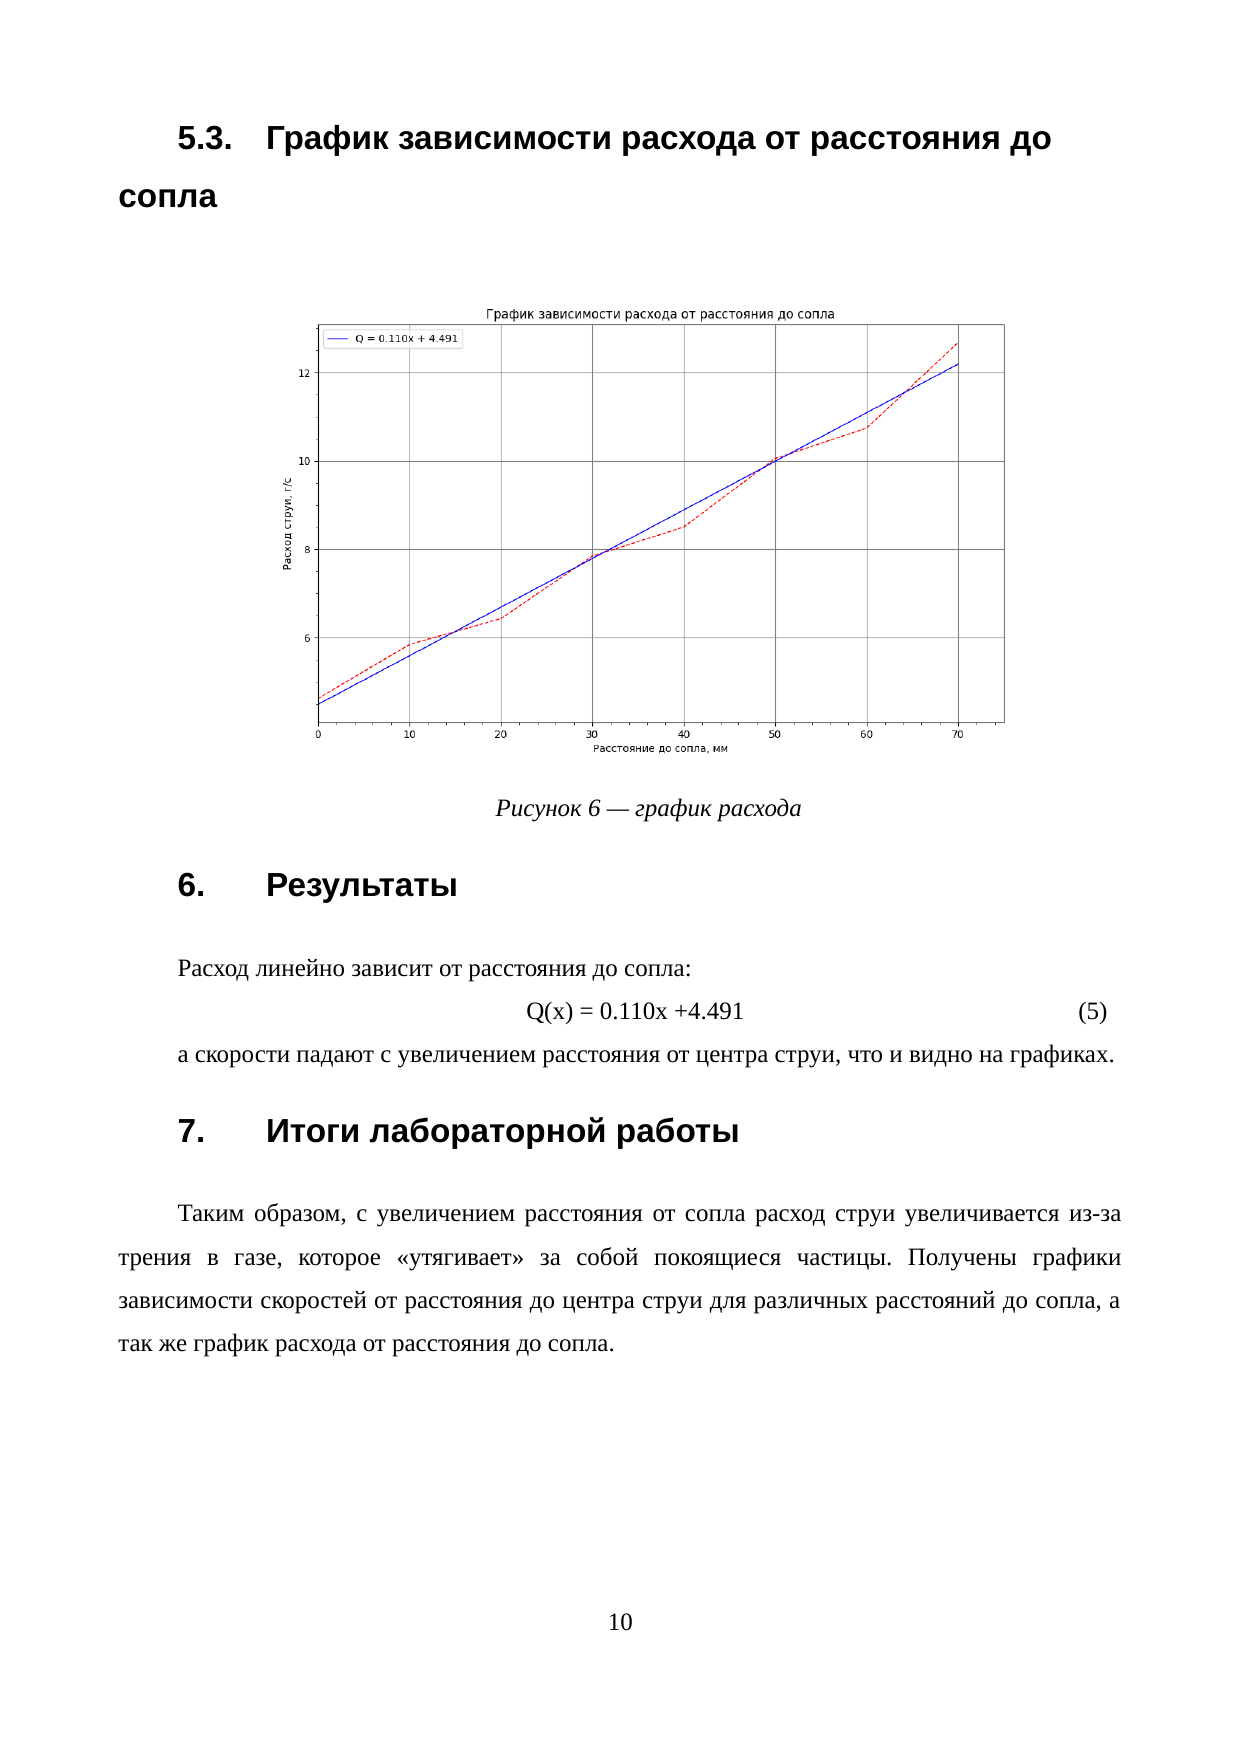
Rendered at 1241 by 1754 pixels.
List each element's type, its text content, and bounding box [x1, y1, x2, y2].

text Таким образом, с увеличением расстояния от сопла расход струи увеличивается из-за трения в газе, которое «утягивает» за собой покоящиеся частицы. Получены графики зависимости скоростей от расстояния до центра струи для различных расстояний до сопла, а так же график расхода от расстояния до сопла. [118, 1198, 1122, 1357]
subtitle Результаты [118, 866, 1122, 904]
text Рисунок 6 — график расхода [118, 793, 1122, 822]
picture [207, 262, 1092, 779]
subtitle Итоги лабораторной работы [118, 1111, 1122, 1150]
text Q(x) = 0.110x +4.491 (5) [118, 996, 1122, 1024]
text а скорости падают с увеличением расстояния от центра струи, что и видно на графиках. [118, 1039, 1122, 1068]
text Расход линейно зависит от расстояния до сопла: [118, 953, 1122, 981]
subtitle График зависимости расхода от расстояния до сопла [118, 118, 1122, 214]
